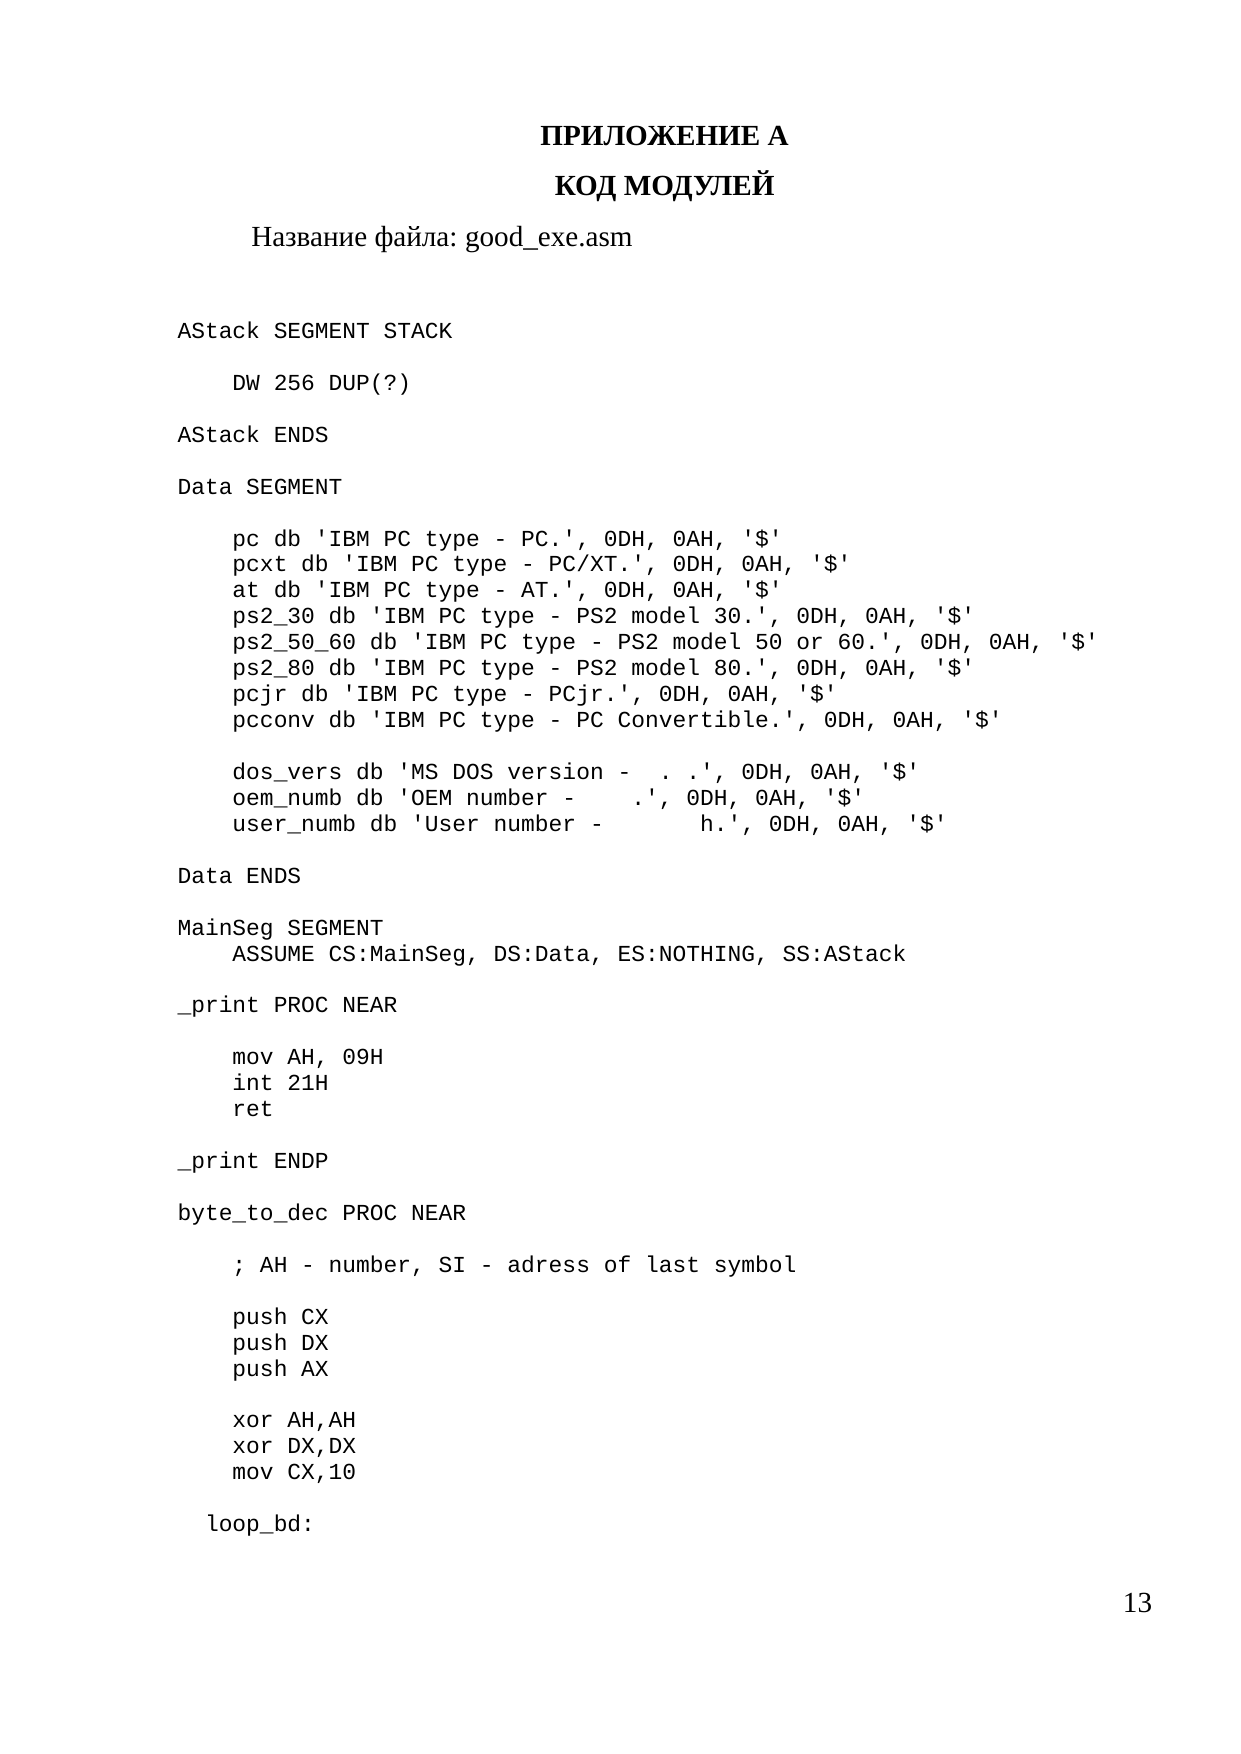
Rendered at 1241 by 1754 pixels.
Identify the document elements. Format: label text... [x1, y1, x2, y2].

text ; AH - number, SI - adress of last symbol [177, 1253, 1152, 1279]
text AStack ENDS [177, 423, 1152, 449]
text pcxt db 'IBM PC type - PC/XT.', 0DH, 0AH, '$' [177, 553, 1152, 579]
text int 21H [177, 1072, 1152, 1097]
text dos_vers db 'MS DOS version - . .', 0DH, 0AH, '$' [177, 760, 1152, 786]
text pc db 'IBM PC type - PC.', 0DH, 0AH, '$' [177, 527, 1152, 553]
text ret [177, 1097, 1152, 1123]
text mov CX,10 [177, 1461, 1152, 1487]
text Название файла: good_exe.asm [177, 219, 1152, 252]
text Data ENDS [177, 864, 1152, 890]
text Data SEGMENT [177, 475, 1152, 501]
text at db 'IBM PC type - AT.', 0DH, 0AH, '$' [177, 579, 1152, 605]
text ASSUME CS:MainSeg, DS:Data, ES:NOTHING, SS:AStack [177, 942, 1152, 968]
text ps2_80 db 'IBM PC type - PS2 model 80.', 0DH, 0AH, '$' [177, 657, 1152, 682]
text pcjr db 'IBM PC type - PCjr.', 0DH, 0AH, '$' [177, 682, 1152, 708]
text ps2_30 db 'IBM PC type - PS2 model 30.', 0DH, 0AH, '$' [177, 605, 1152, 631]
text AStack SEGMENT STACK [177, 319, 1152, 345]
text DW 256 DUP(?) [177, 371, 1152, 397]
text push AX [177, 1357, 1152, 1383]
text ps2_50_60 db 'IBM PC type - PS2 model 50 or 60.', 0DH, 0AH, '$' [177, 631, 1152, 657]
text MainSeg SEGMENT [177, 916, 1152, 942]
text byte_to_dec PROC NEAR [177, 1201, 1152, 1227]
text pcconv db 'IBM PC type - PC Convertible.', 0DH, 0AH, '$' [177, 708, 1152, 734]
text push DX [177, 1331, 1152, 1357]
text _print PROC NEAR [177, 994, 1152, 1020]
text user_numb db 'User number - h.', 0DH, 0AH, '$' [177, 812, 1152, 838]
subtitle Приложение А код модулей [177, 118, 1152, 202]
text oem_numb db 'OEM number - .', 0DH, 0AH, '$' [177, 786, 1152, 812]
text _print ENDP [177, 1149, 1152, 1175]
text xor AH,AH [177, 1409, 1152, 1435]
text xor DX,DX [177, 1435, 1152, 1461]
text mov AH, 09H [177, 1046, 1152, 1072]
text loop_bd: [177, 1512, 1152, 1538]
text push CX [177, 1305, 1152, 1331]
